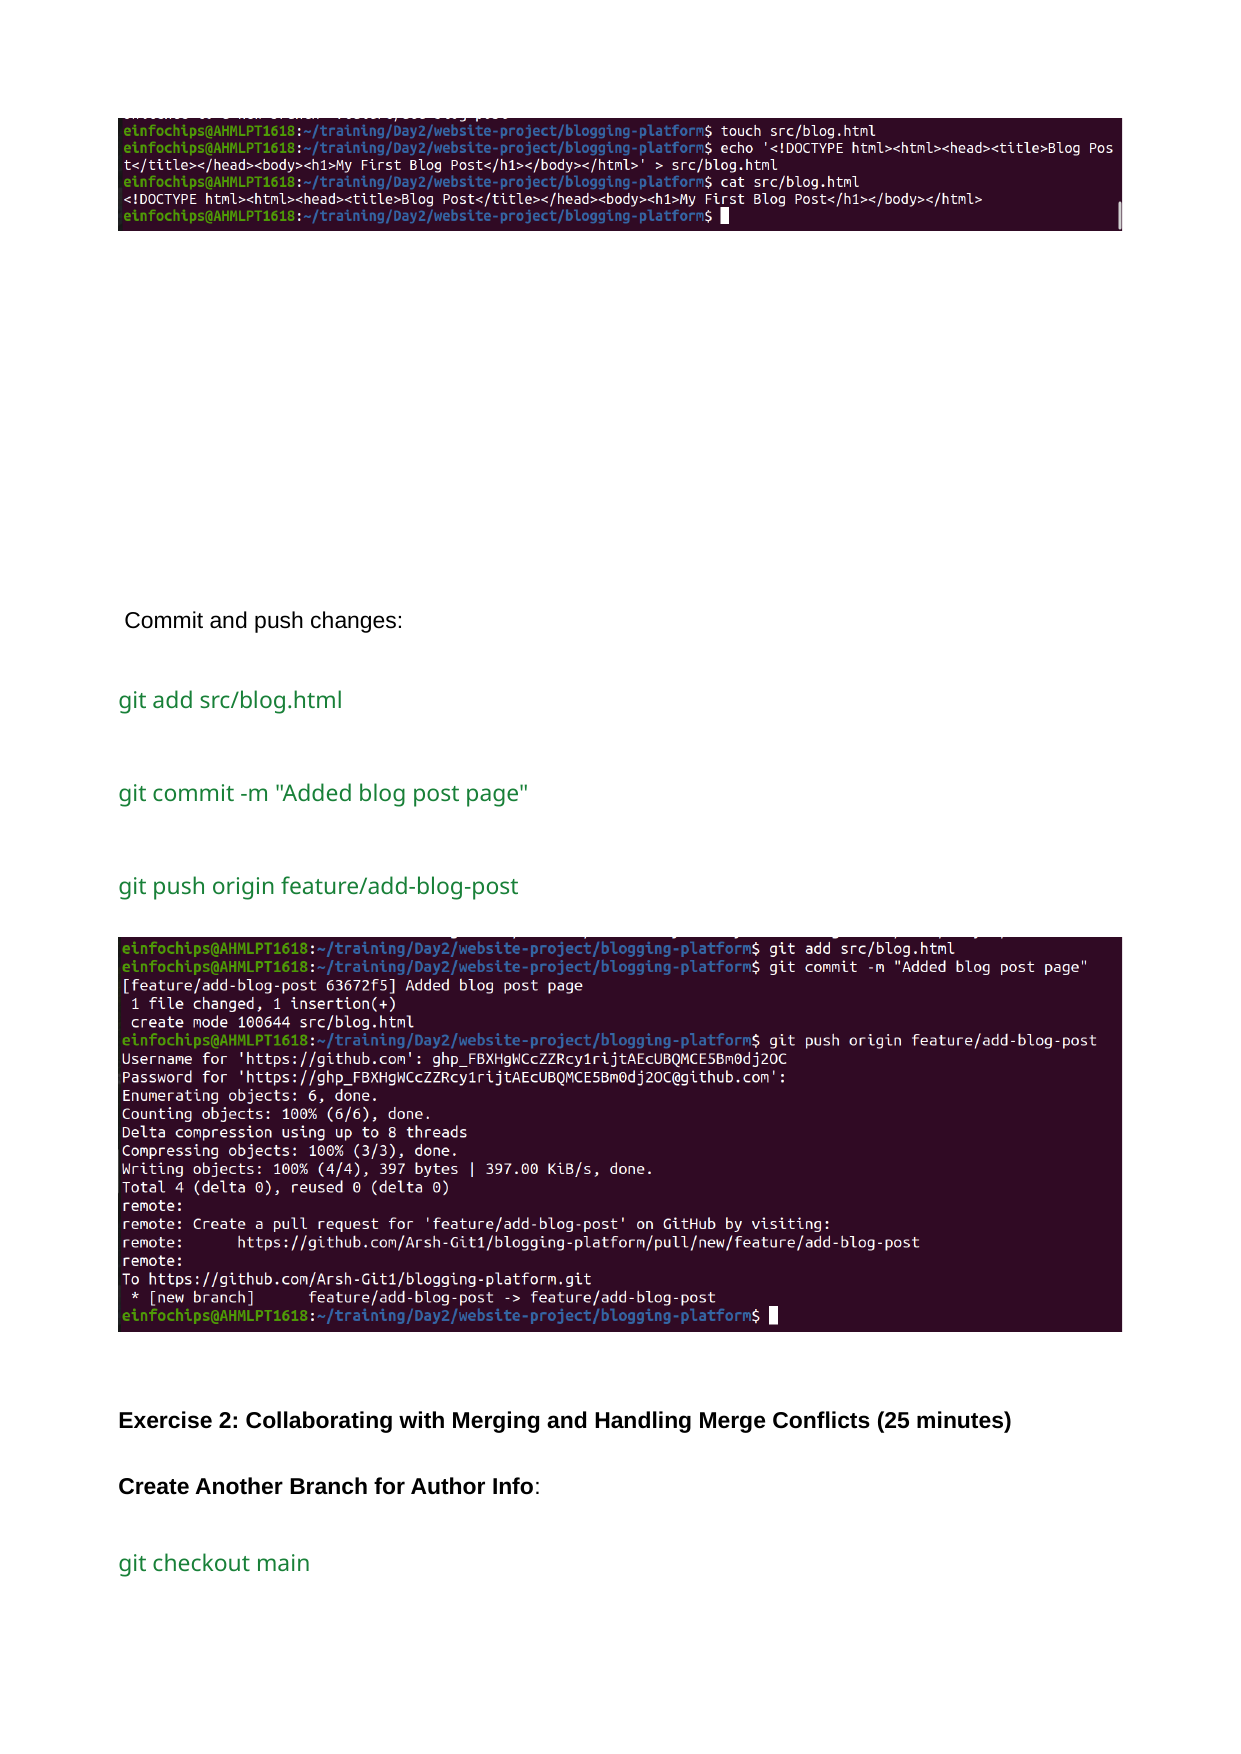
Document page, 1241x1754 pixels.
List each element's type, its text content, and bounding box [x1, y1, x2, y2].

text Commit and push changes: git add src/blog.html [118, 604, 1122, 715]
text git push origin feature/add-blog-post [118, 870, 1122, 901]
picture [118, 118, 1123, 231]
subtitle Exercise 2: Collaborating with Merging and Handling Merge Conflicts (25 minutes) [118, 1407, 1122, 1434]
picture [118, 937, 1123, 1332]
text Create Another Branch for Author Info: git checkout main [118, 1473, 1122, 1579]
text git commit -m "Added blog post page" [118, 777, 1122, 808]
